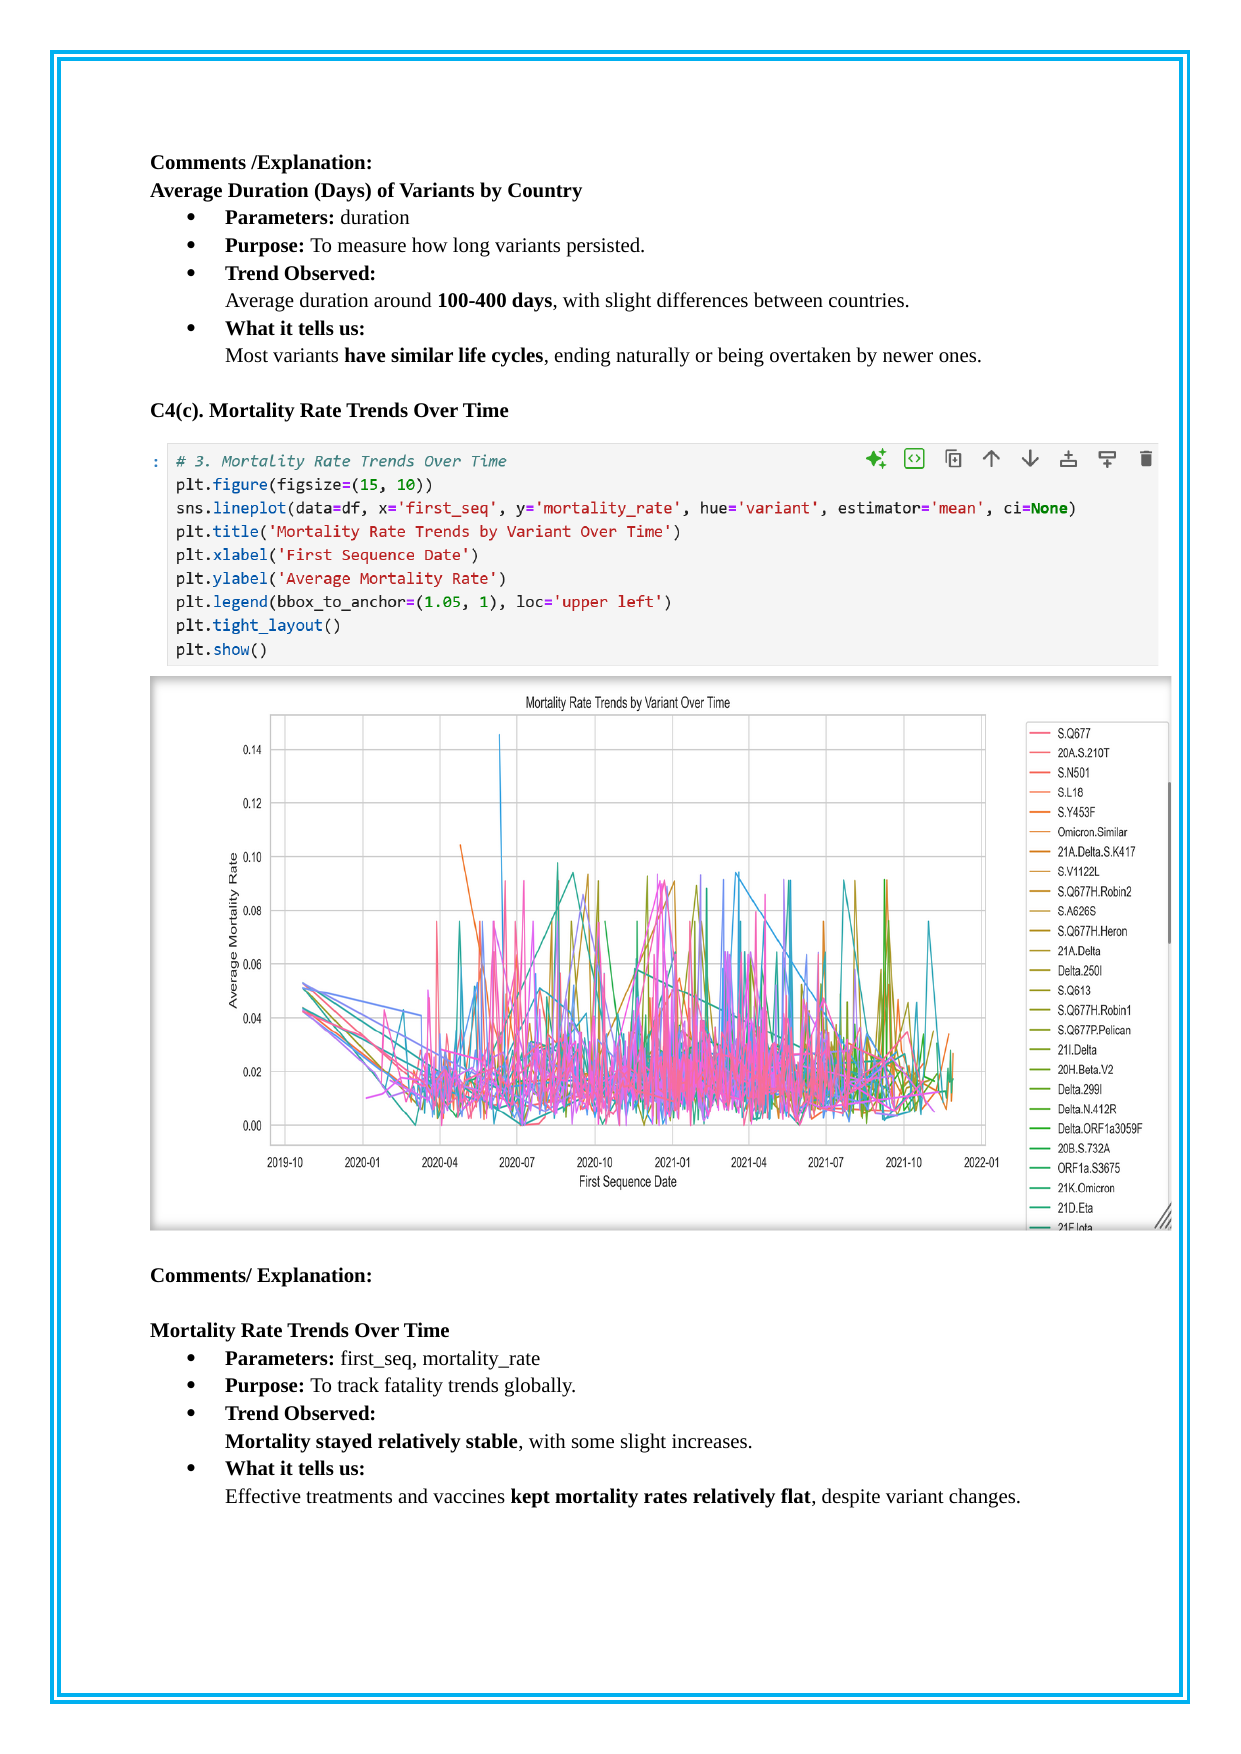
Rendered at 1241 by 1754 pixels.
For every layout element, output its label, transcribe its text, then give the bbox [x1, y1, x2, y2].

list What it tells us: Most variants have similar life cycles, ending naturally or being overtaken by newer ones. [187, 316, 1090, 367]
list Parameters: duration [187, 205, 1090, 229]
list Trend Observed: Mortality stayed relatively stable, with some slight increases. [187, 1401, 1090, 1453]
list Purpose: To track fatality trends globally. [187, 1373, 1090, 1397]
text Mortality Rate Trends Over Time [150, 1318, 1090, 1342]
list What it tells us: Effective treatments and vaccines kept mortality rates relatively flat, despite variant changes. [187, 1456, 1090, 1508]
text Comments /Explanation: [150, 150, 1090, 174]
list Purpose: To measure how long variants persisted. [187, 233, 1090, 257]
list Parameters: first_seq, mortality_rate [187, 1346, 1090, 1370]
list Trend Observed: Average duration around 100-400 days, with slight differences between countries. [187, 260, 1090, 312]
text Comments/ Explanation: [150, 1263, 1090, 1287]
text C4(c). Mortality Rate Trends Over Time [150, 398, 1090, 422]
text Average Duration (Days) of Variants by Country [150, 178, 1090, 202]
